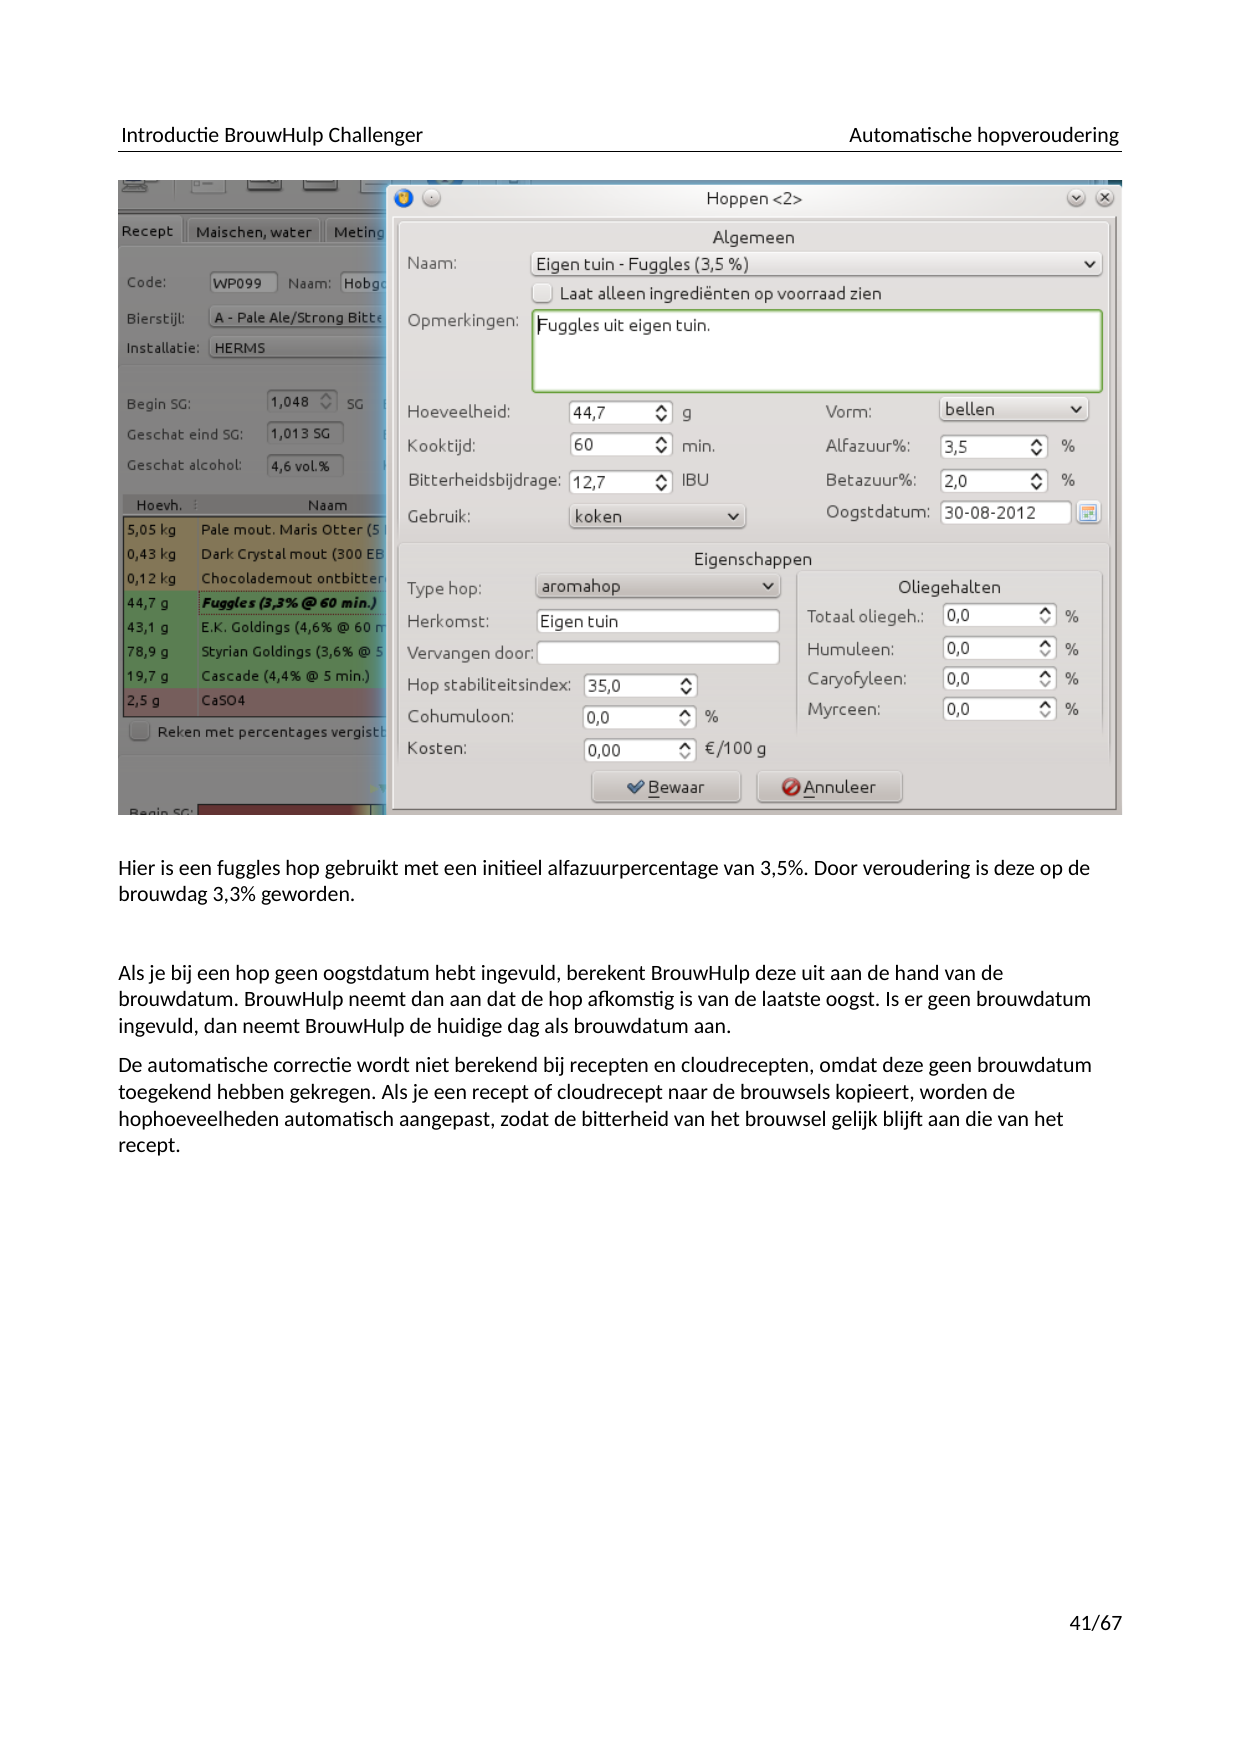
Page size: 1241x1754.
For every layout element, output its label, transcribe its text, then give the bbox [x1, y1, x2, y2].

text De automatische correctie wordt niet berekend bij recepten en cloudrecepten, omdat deze geen brouwdatum toegekend hebben gekregen. Als je een recept of cloudrecept naar de brouwsels kopieert, worden de hophoeveelheden automatisch aangepast, zodat de bitterheid van het brouwsel gelijk blijft aan die van het recept. [118, 1051, 1122, 1158]
text Hier is een fuggles hop gebruikt met een initieel alfazuurpercentage van 3,5%. Door veroudering is deze op de brouwdag 3,3% geworden. [118, 854, 1122, 907]
text Als je bij een hop geen oogstdatum hebt ingevuld, berekent BrouwHulp deze uit aan de hand van de brouwdatum. BrouwHulp neemt dan aan dat de hop afkomstig is van de laatste oogst. Is er geen brouwdatum ingevuld, dan neemt BrouwHulp de huidige dag als brouwdatum aan. [118, 959, 1122, 1039]
picture [118, 180, 1123, 815]
